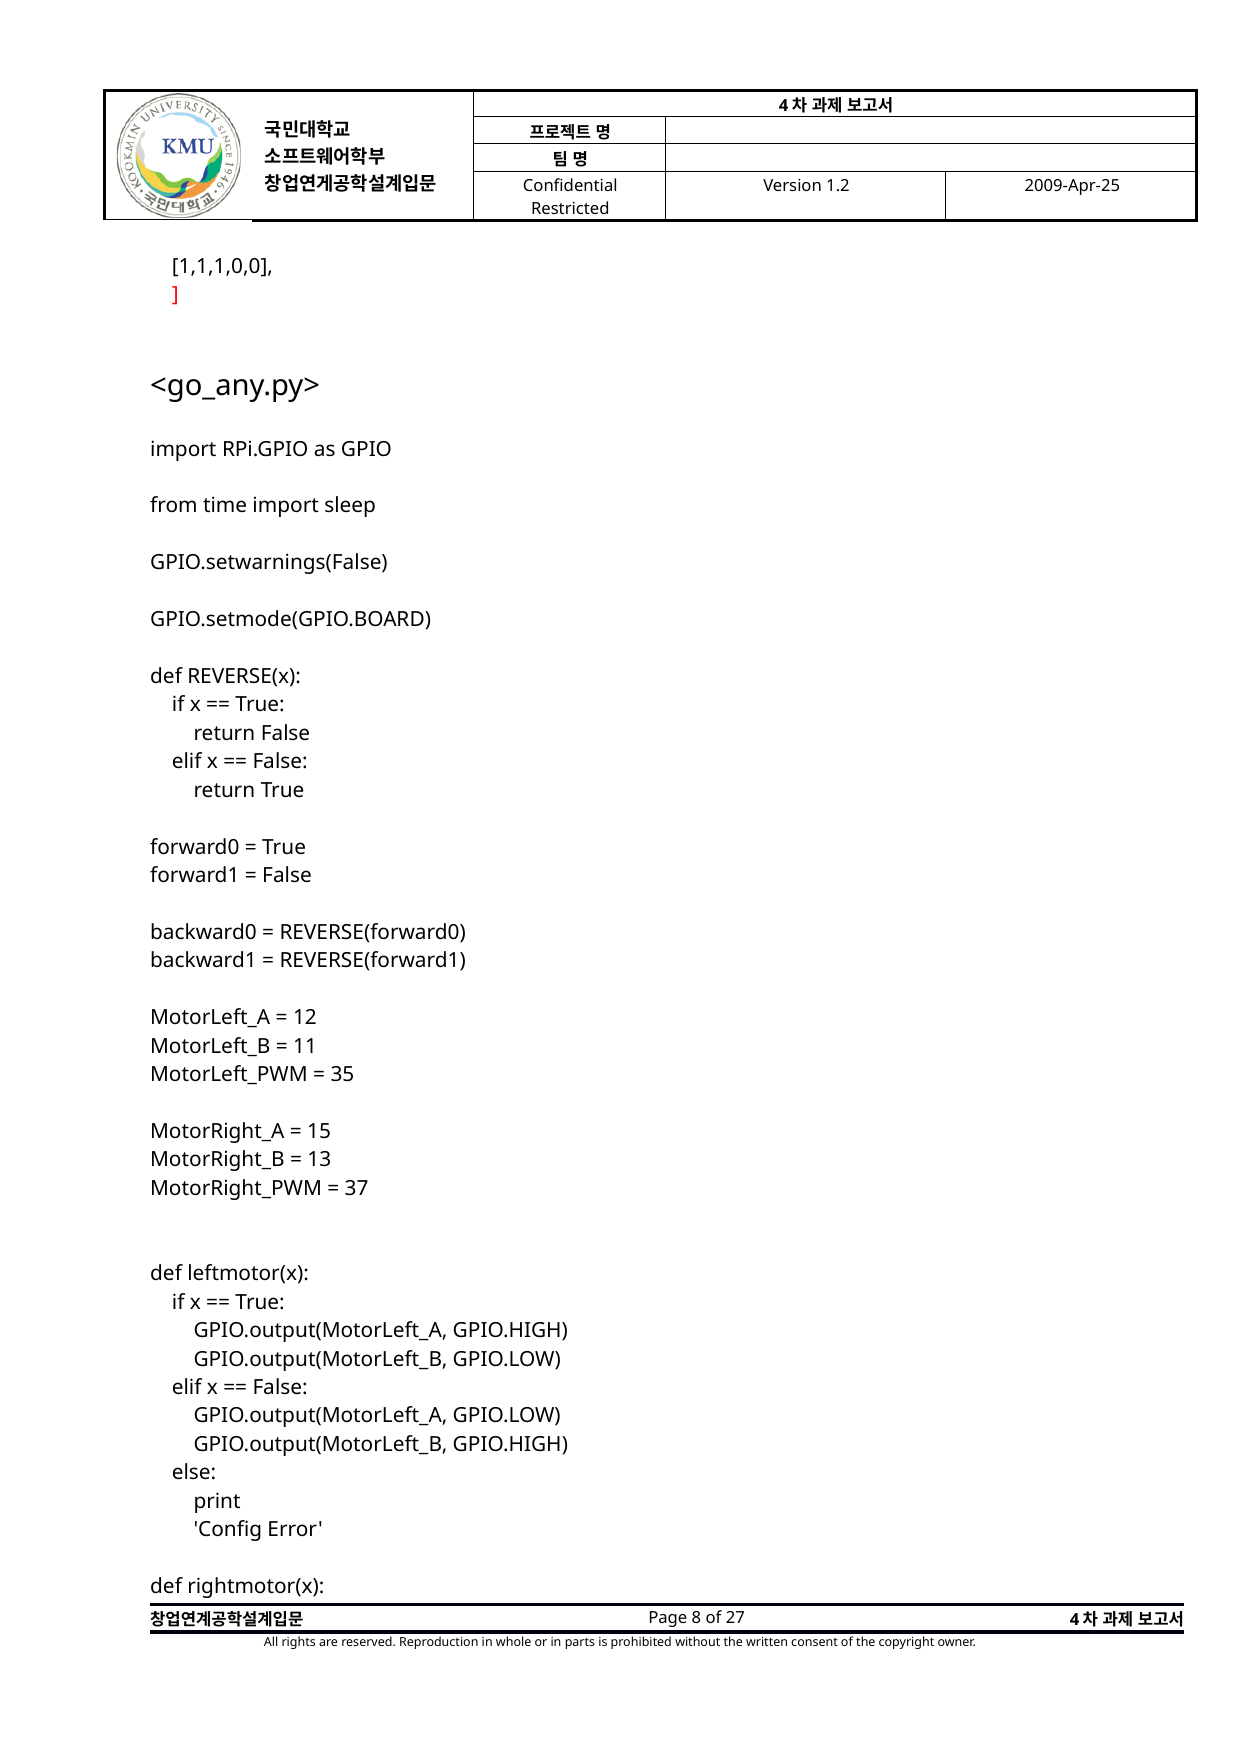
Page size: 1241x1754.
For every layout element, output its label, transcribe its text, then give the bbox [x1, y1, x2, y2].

text from time import sleep [150, 491, 1090, 519]
text if x == True: [150, 1287, 1090, 1315]
text elif x == False: [150, 1372, 1090, 1401]
text MotorRight_PWM = 37 [150, 1173, 1090, 1201]
text if x == True: [150, 689, 1090, 718]
text GPIO.setwarnings(False) [150, 547, 1090, 576]
text MotorLeft_B = 11 [150, 1031, 1090, 1059]
text print [150, 1486, 1090, 1514]
text MotorRight_A = 15 [150, 1116, 1090, 1144]
text GPIO.output(MotorLeft_A, GPIO.HIGH) [150, 1315, 1090, 1344]
text ] [150, 279, 1090, 308]
text import RPi.GPIO as GPIO [150, 434, 1090, 462]
text <go_any.py> [150, 364, 1090, 404]
text MotorLeft_A = 12 [150, 1002, 1090, 1031]
text return False [150, 718, 1090, 746]
text MotorRight_B = 13 [150, 1144, 1090, 1173]
text backward1 = REVERSE(forward1) [150, 946, 1090, 974]
text forward1 = False [150, 860, 1090, 889]
text GPIO.output(MotorLeft_A, GPIO.LOW) [150, 1401, 1090, 1429]
text def REVERSE(x): [150, 661, 1090, 689]
text def leftmotor(x): [150, 1258, 1090, 1287]
text else: [150, 1457, 1090, 1486]
text GPIO.output(MotorLeft_B, GPIO.HIGH) [150, 1429, 1090, 1457]
text [1,1,1,0,0], [150, 251, 1090, 279]
text def rightmotor(x): [150, 1571, 1090, 1599]
text 'Config Error' [150, 1514, 1090, 1543]
text GPIO.setmode(GPIO.BOARD) [150, 604, 1090, 633]
text forward0 = True [150, 832, 1090, 860]
text MotorLeft_PWM = 35 [150, 1059, 1090, 1088]
text elif x == False: [150, 746, 1090, 775]
text GPIO.output(MotorLeft_B, GPIO.LOW) [150, 1344, 1090, 1372]
text return True [150, 775, 1090, 803]
text backward0 = REVERSE(forward0) [150, 917, 1090, 946]
